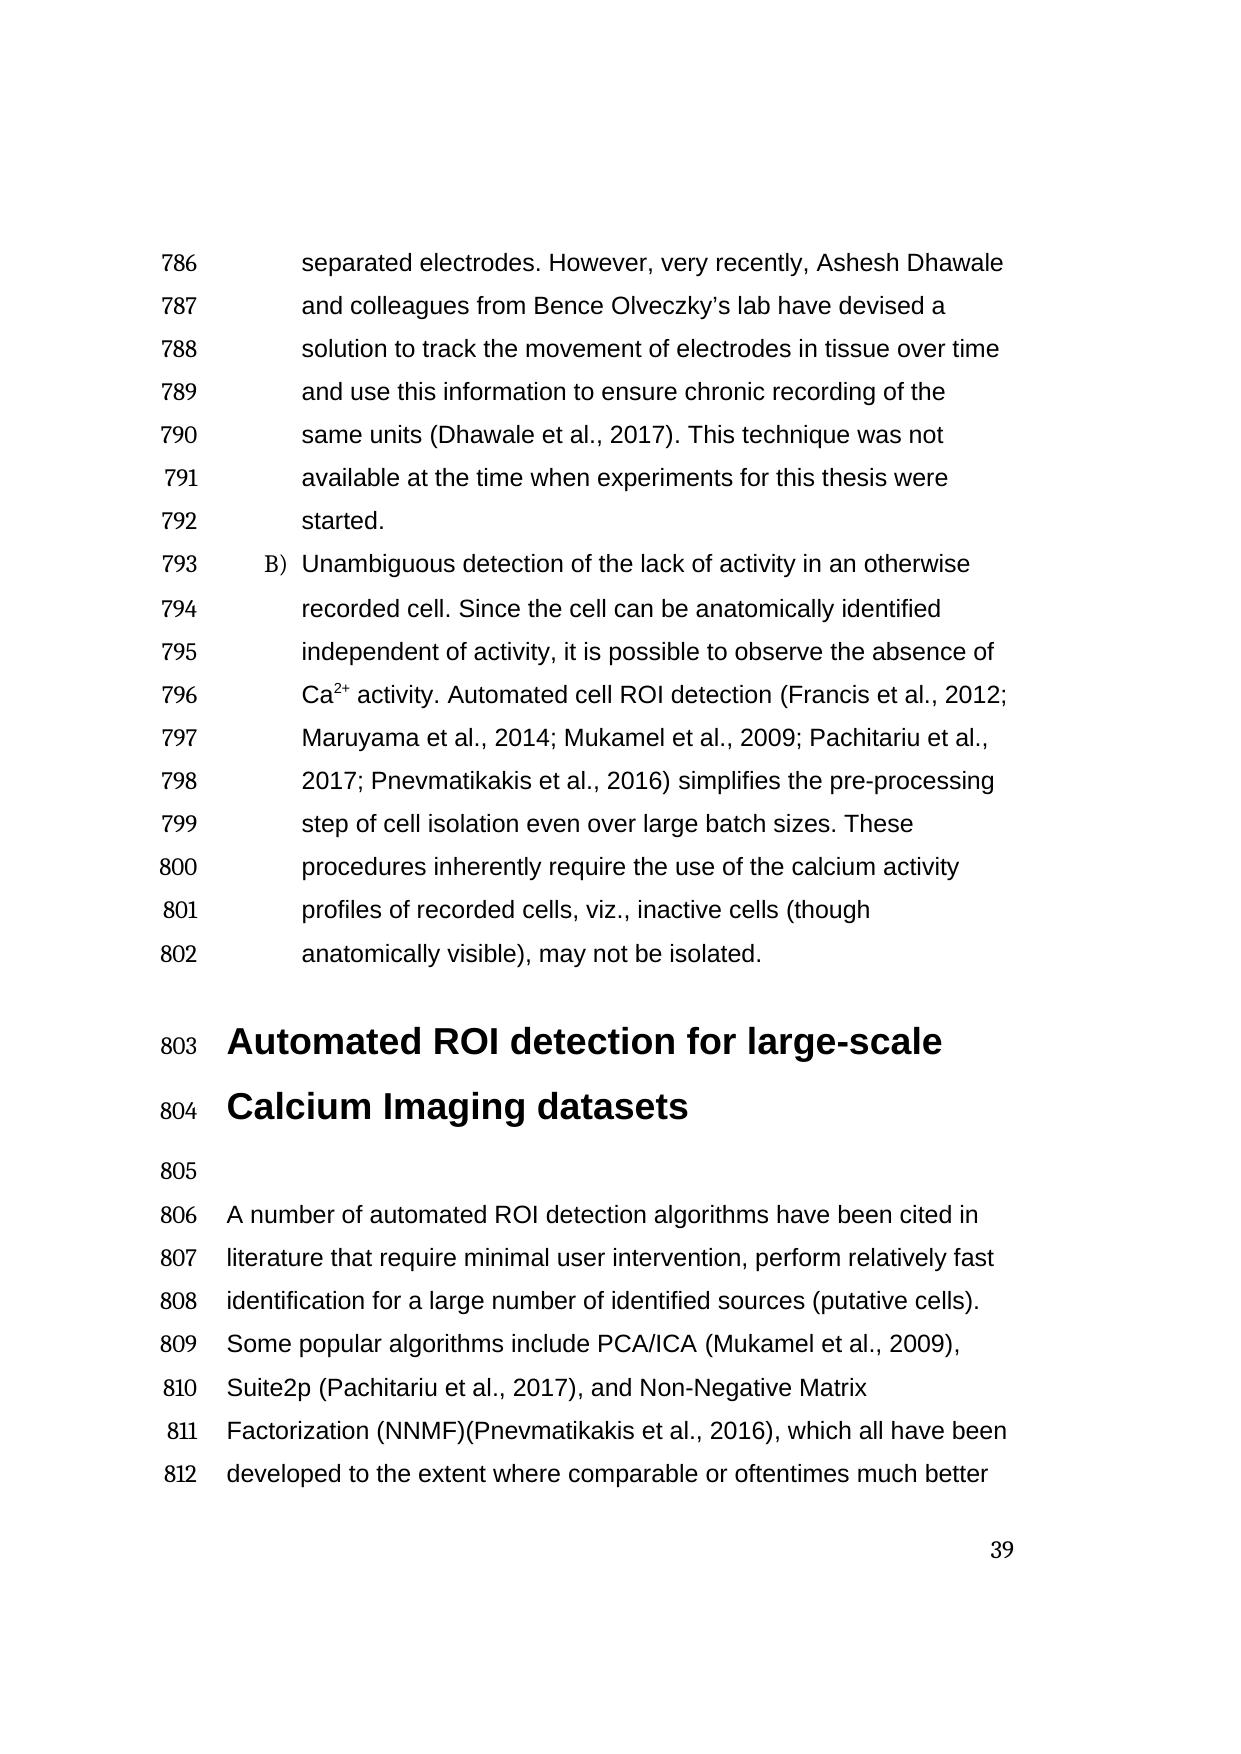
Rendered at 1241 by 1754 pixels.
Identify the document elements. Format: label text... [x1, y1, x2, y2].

text A number of automated ROI detection algorithms have been cited in literature that require minimal user intervention, perform relatively fast identification for a large number of identified sources (putative cells). Some popular algorithms include PCA/ICA (Mukamel et al., 2009)⁠, Suite2p (Pachitariu et al., 2017)⁠, and Non-Negative Matrix Factorization (NNMF)(Pnevmatikakis et al., 2016)⁠, which all have been developed to the extent where comparable or oftentimes much better [226, 1200, 1014, 1487]
subtitle Automated ROI detection for large-scale Calcium Imaging datasets [226, 1019, 1014, 1127]
list Unambiguous detection of the lack of activity in an otherwise recorded cell. Since the cell can be anatomically identified independent of activity, it is possible to observe the absence of Ca2+ activity. Automated cell ROI detection (Francis et al., 2012; Maruyama et al., 2014; Mukamel et al., 2009; Pachitariu et al., 2017; Pnevmatikakis et al., 2016)⁠ simplifies the pre-processing step of cell isolation even over large batch sizes. These procedures inherently require the use of the calcium activity profiles of recorded cells, viz., inactive cells (though anatomically visible), may not be isolated. [264, 549, 1014, 967]
list separated electrodes. However, very recently, Ashesh Dhawale and colleagues from Bence Olveczky’s lab have devised a solution to track the movement of electrodes in tissue over time and use this information to ensure chronic recording of the same units (Dhawale et al., 2017). This technique was not available at the time when experiments for this thesis were started. [264, 248, 1014, 535]
